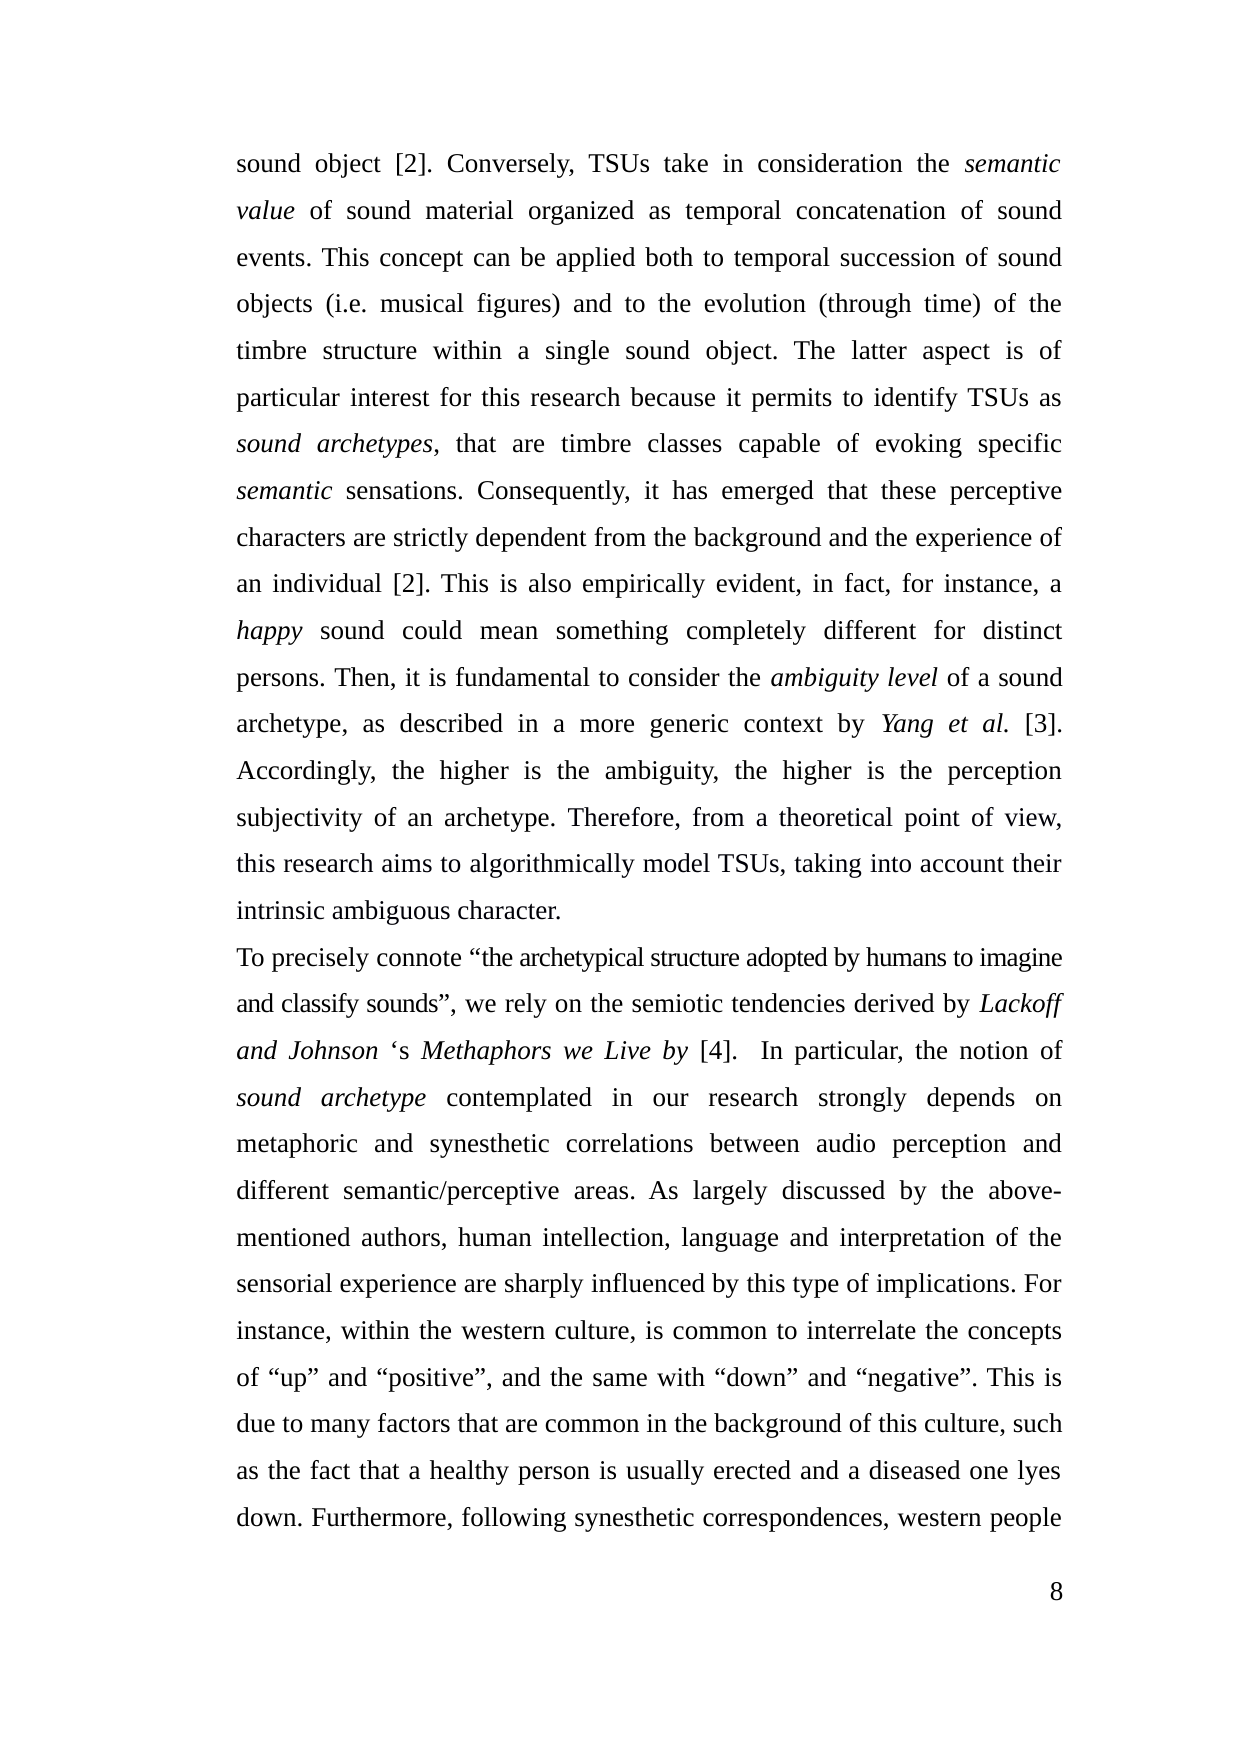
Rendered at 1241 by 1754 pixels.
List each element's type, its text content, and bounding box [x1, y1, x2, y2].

text sound object [2]. Conversely, TSUs take in consideration the semantic value of sound material organized as temporal concatenation of sound events. This concept can be applied both to temporal succession of sound objects (i.e. musical figures) and to the evolution (through time) of the timbre structure within a single sound object. The latter aspect is of particular interest for this research because it permits to identify TSUs as sound archetypes, that are timbre classes capable of evoking specific semantic sensations. Consequently, it has emerged that these perceptive characters are strictly dependent from the background and the experience of an individual [2]. This is also empirically evident, in fact, for instance, a happy sound could mean something completely different for distinct persons. Then, it is fundamental to consider the ambiguity level of a sound archetype, as described in a more generic context by Yang et al. [3]. Accordingly, the higher is the ambiguity, the higher is the perception subjectivity of an archetype. Therefore, from a theoretical point of view, this research aims to algorithmically model TSUs, taking into account their intrinsic ambiguous character. [236, 148, 1063, 925]
text To precisely connote “the archetypical structure adopted by humans to imagine and classify sounds”, we rely on the semiotic tendencies derived by Lackoff and Johnson ‘s Methaphors we Live by [4]. In particular, the notion of sound archetype contemplated in our research strongly depends on metaphoric and synesthetic correlations between audio perception and different semantic/perceptive areas. As largely discussed by the above-mentioned authors, human intellection, language and interpretation of the sensorial experience are sharply influenced by this type of implications. For instance, within the western culture, is common to interrelate the concepts of “up” and “positive”, and the same with “down” and “negative”. This is due to many factors that are common in the background of this culture, such as the fact that a healthy person is usually erected and a diseased one lyes down. Furthermore, following synesthetic correspondences, western people [236, 941, 1063, 1532]
